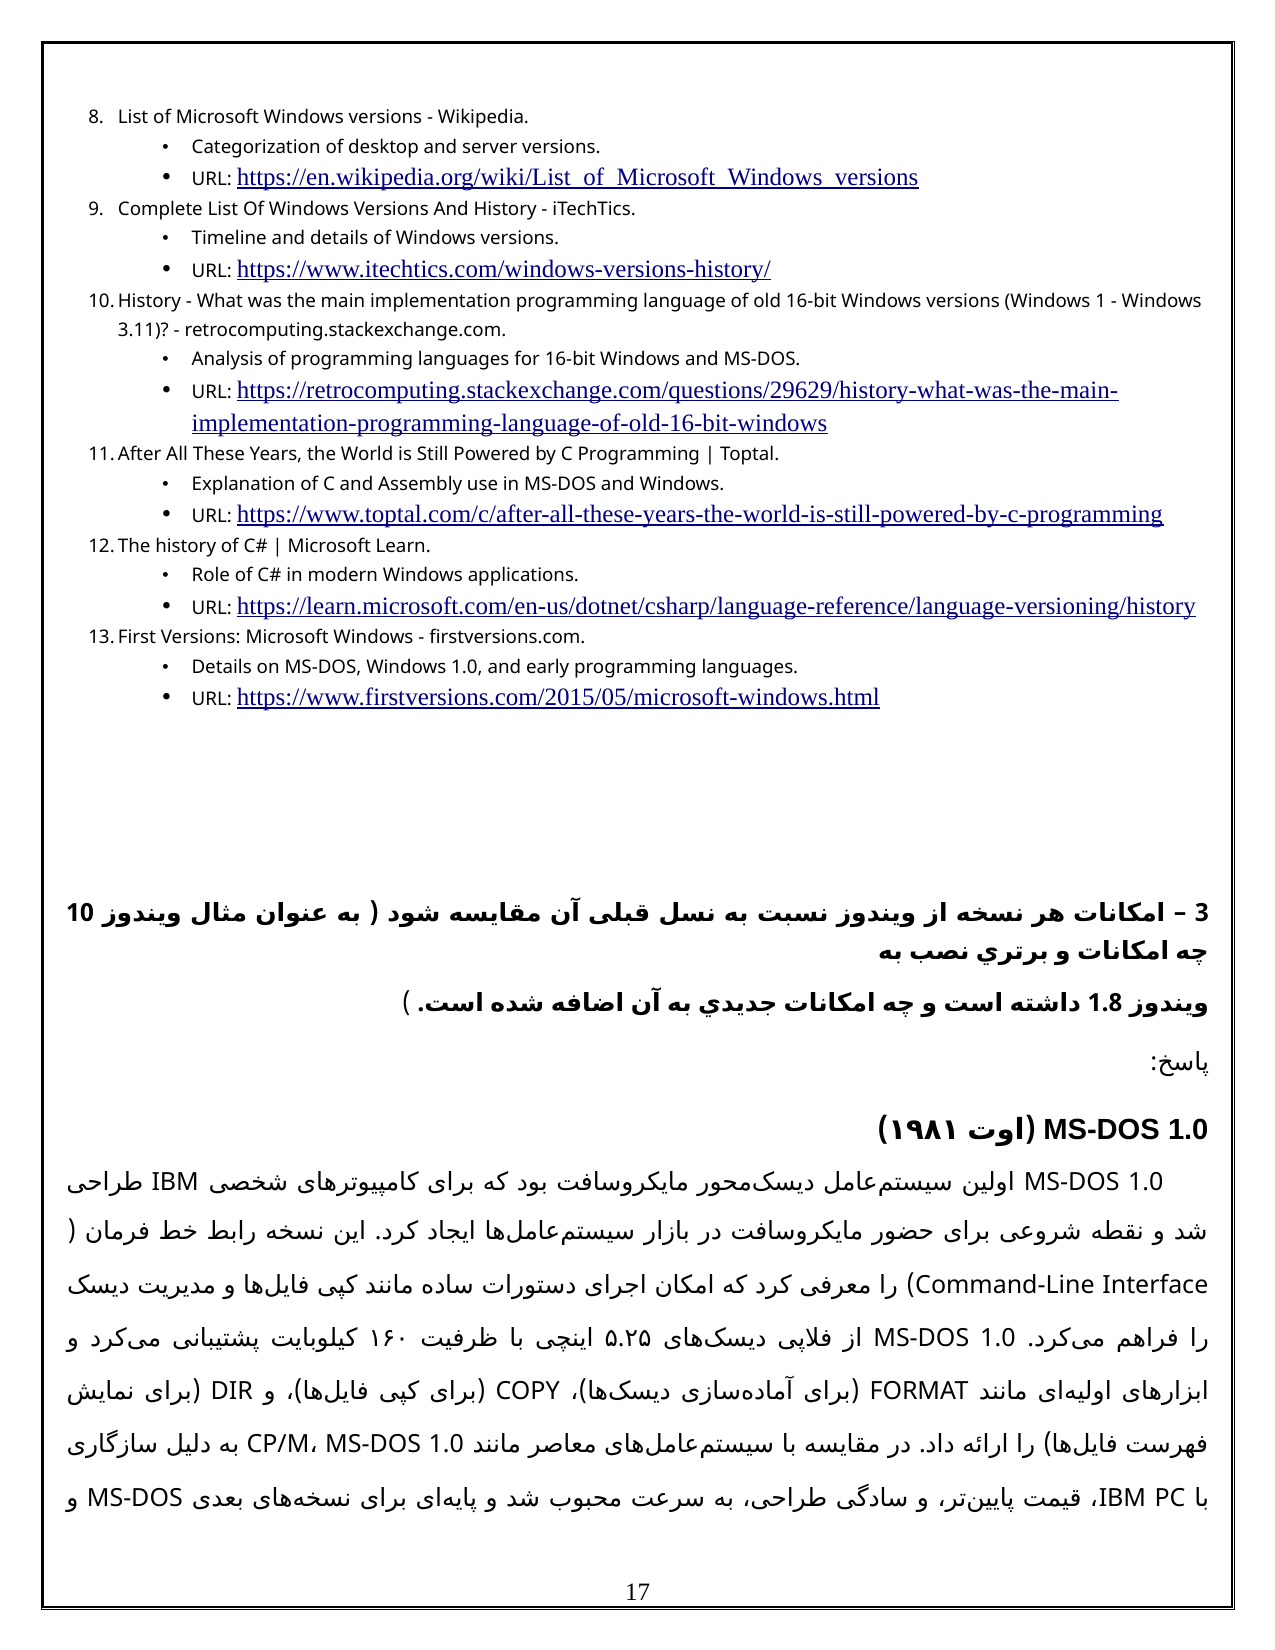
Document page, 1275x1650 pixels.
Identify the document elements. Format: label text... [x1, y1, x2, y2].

list List of Microsoft Windows versions - Wikipedia. [88, 104, 1231, 129]
list URL: https://retrocomputing.stackexchange.com/questions/29629/history-what-was-the-main-implementation-programming-language-of-old-16-bit-windows [162, 375, 1231, 436]
list After All These Years, the World is Still Powered by C Programming | Toptal. [88, 441, 1231, 466]
list First Versions: Microsoft Windows - firstversions.com. [88, 624, 1231, 649]
list URL: https://www.toptal.com/c/after-all-these-years-the-world-is-still-powered-by-c-programming [162, 499, 1231, 528]
list URL: https://www.firstversions.com/2015/05/microsoft-windows.html [162, 682, 1231, 711]
list Categorization of desktop and server versions. [162, 133, 1231, 158]
list The history of C# | Microsoft Learn. [88, 532, 1231, 558]
subtitle MS-DOS 1.0 (اوت ۱۹۸۱) [66, 1112, 1209, 1151]
subtitle ویندوز 1.8 داشته است و چه امکانات جدیدي به آن اضافه شده است. ) [66, 989, 1209, 1022]
list URL: https://www.itechtics.com/windows-versions-history/ [162, 254, 1231, 283]
list History - What was the main implementation programming language of old 16-bit Windows versions (Windows 1 - Windows 3.11)? - retrocomputing.stackexchange.com. [88, 287, 1231, 342]
list Explanation of C and Assembly use in MS-DOS and Windows. [162, 470, 1231, 496]
text MS-DOS 1.0 اولین سیستم‌عامل دیسک‌محور مایکروسافت بود که برای کامپیوترهای شخصی IBM طراحی شد و نقطه شروعی برای حضور مایکروسافت در بازار سیستم‌عامل‌ها ایجاد کرد. این نسخه رابط خط فرمان (Command-Line Interface) را معرفی کرد که امکان اجرای دستورات ساده مانند کپی فایل‌ها و مدیریت دیسک را فراهم می‌کرد. MS-DOS 1.0 از فلاپی دیسک‌های ۵.۲۵ اینچی با ظرفیت ۱۶۰ کیلوبایت پشتیبانی می‌کرد و ابزارهای اولیه‌ای مانند FORMAT (برای آماده‌سازی دیسک‌ها)، COPY (برای کپی فایل‌ها)، و DIR (برای نمایش فهرست فایل‌ها) را ارائه داد. در مقایسه با سیستم‌عامل‌های معاصر مانند CP/M، MS-DOS 1.0 به دلیل سازگاری با IBM PC، قیمت پایین‌تر، و سادگی طراحی، به سرعت محبوب شد و پایه‌ای برای نسخه‌های بعدی MS-DOS و ویندوز گذاشت. با این حال، نبود رابط گرافیکی و عدم پشتیبانی از چندوظیفگی، آن را در برابر سیستم‌های پیشرفته‌تر مانند Apple II محدود می‌کرد. [66, 1163, 1209, 1516]
list Complete List Of Windows Versions And History - iTechTics. [88, 195, 1231, 221]
list URL: https://learn.microsoft.com/en-us/dotnet/csharp/language-reference/language-versioning/history [162, 591, 1231, 619]
subtitle 3 – امکانات هر نسخه از ویندوز نسبت به نسل قبلی آن مقایسه شود ( به عنوان مثال ویندوز 10 چه امکانات و برتري نصب به [66, 899, 1209, 969]
list Analysis of programming languages for 16-bit Windows and MS-DOS. [162, 345, 1231, 371]
list URL: https://en.wikipedia.org/wiki/List_of_Microsoft_Windows_versions [162, 162, 1231, 191]
subtitle پاسخ: [66, 1048, 1209, 1080]
list Details on MS-DOS, Windows 1.0, and early programming languages. [162, 653, 1231, 679]
list Timeline and details of Windows versions. [162, 224, 1231, 250]
list Role of C# in modern Windows applications. [162, 562, 1231, 587]
